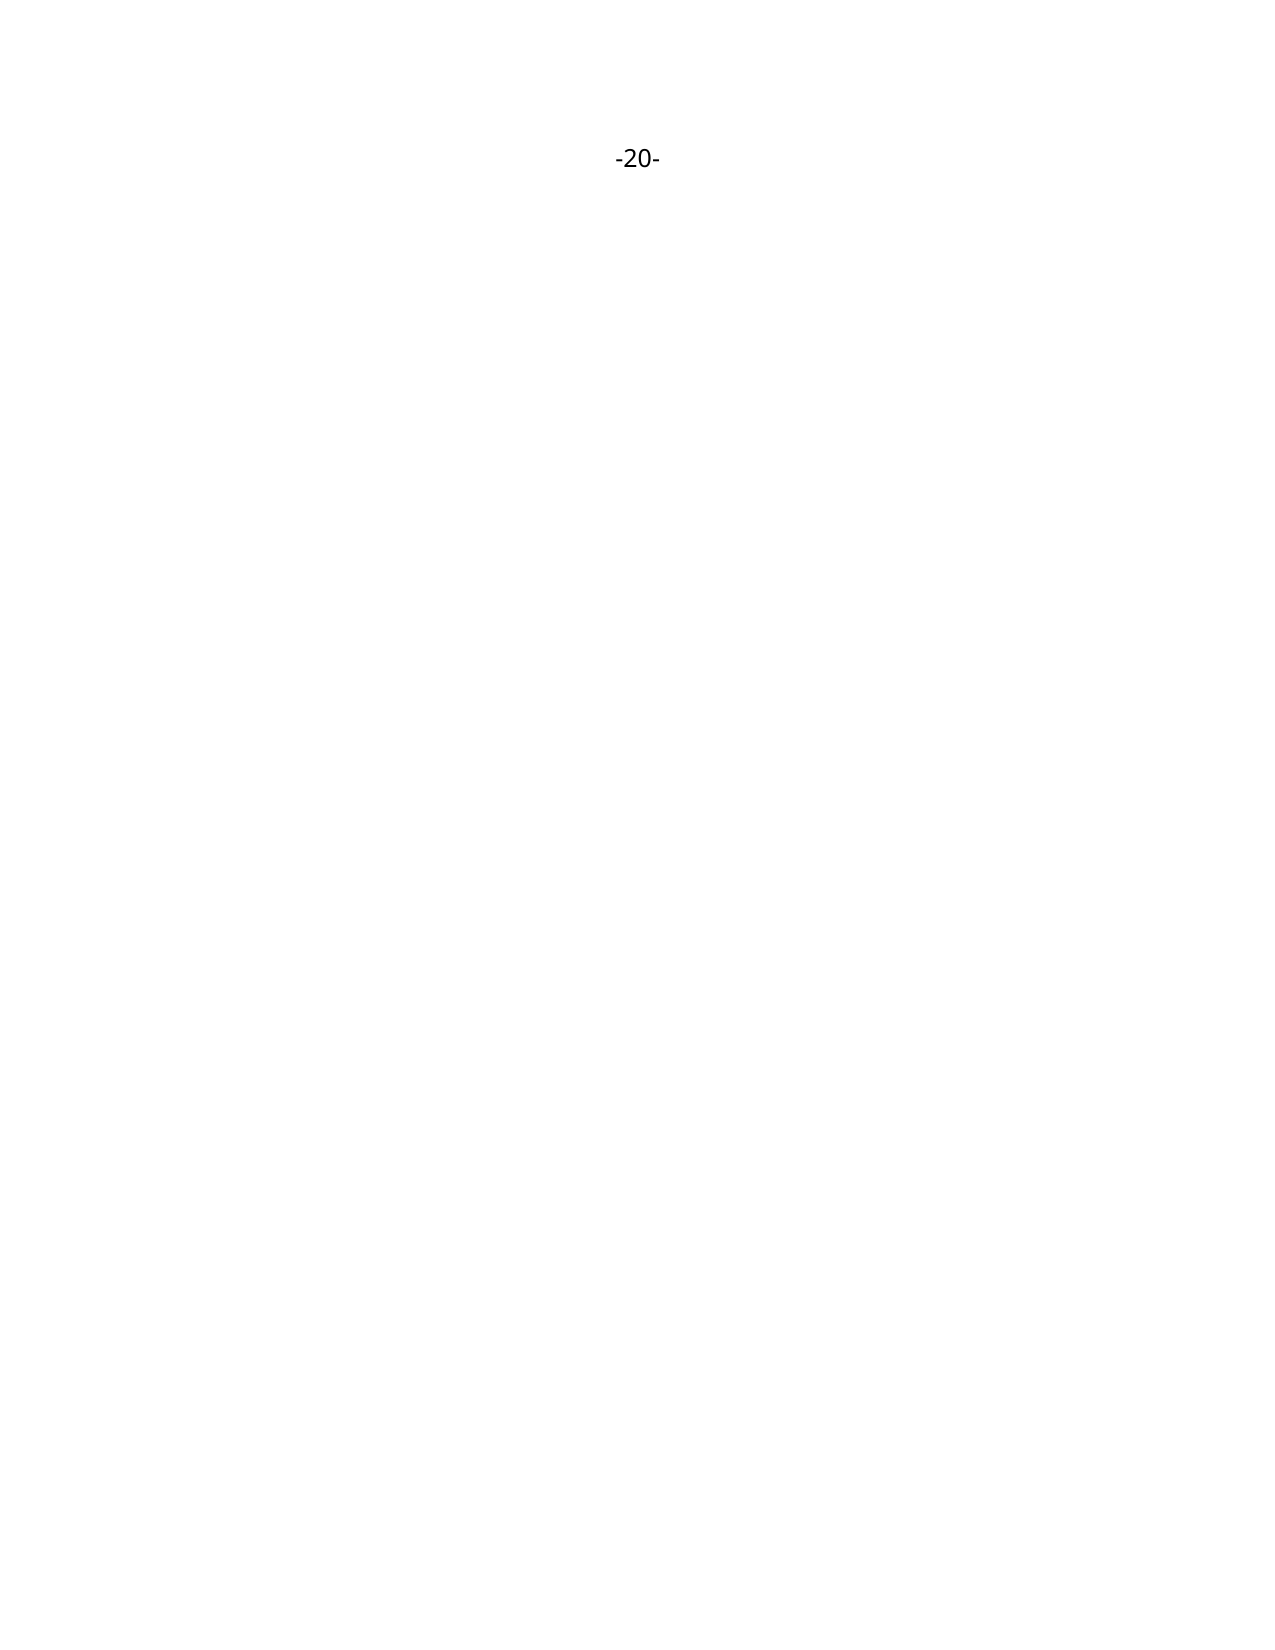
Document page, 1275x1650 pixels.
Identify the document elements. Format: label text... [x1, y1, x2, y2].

text -20- [118, 141, 1157, 175]
